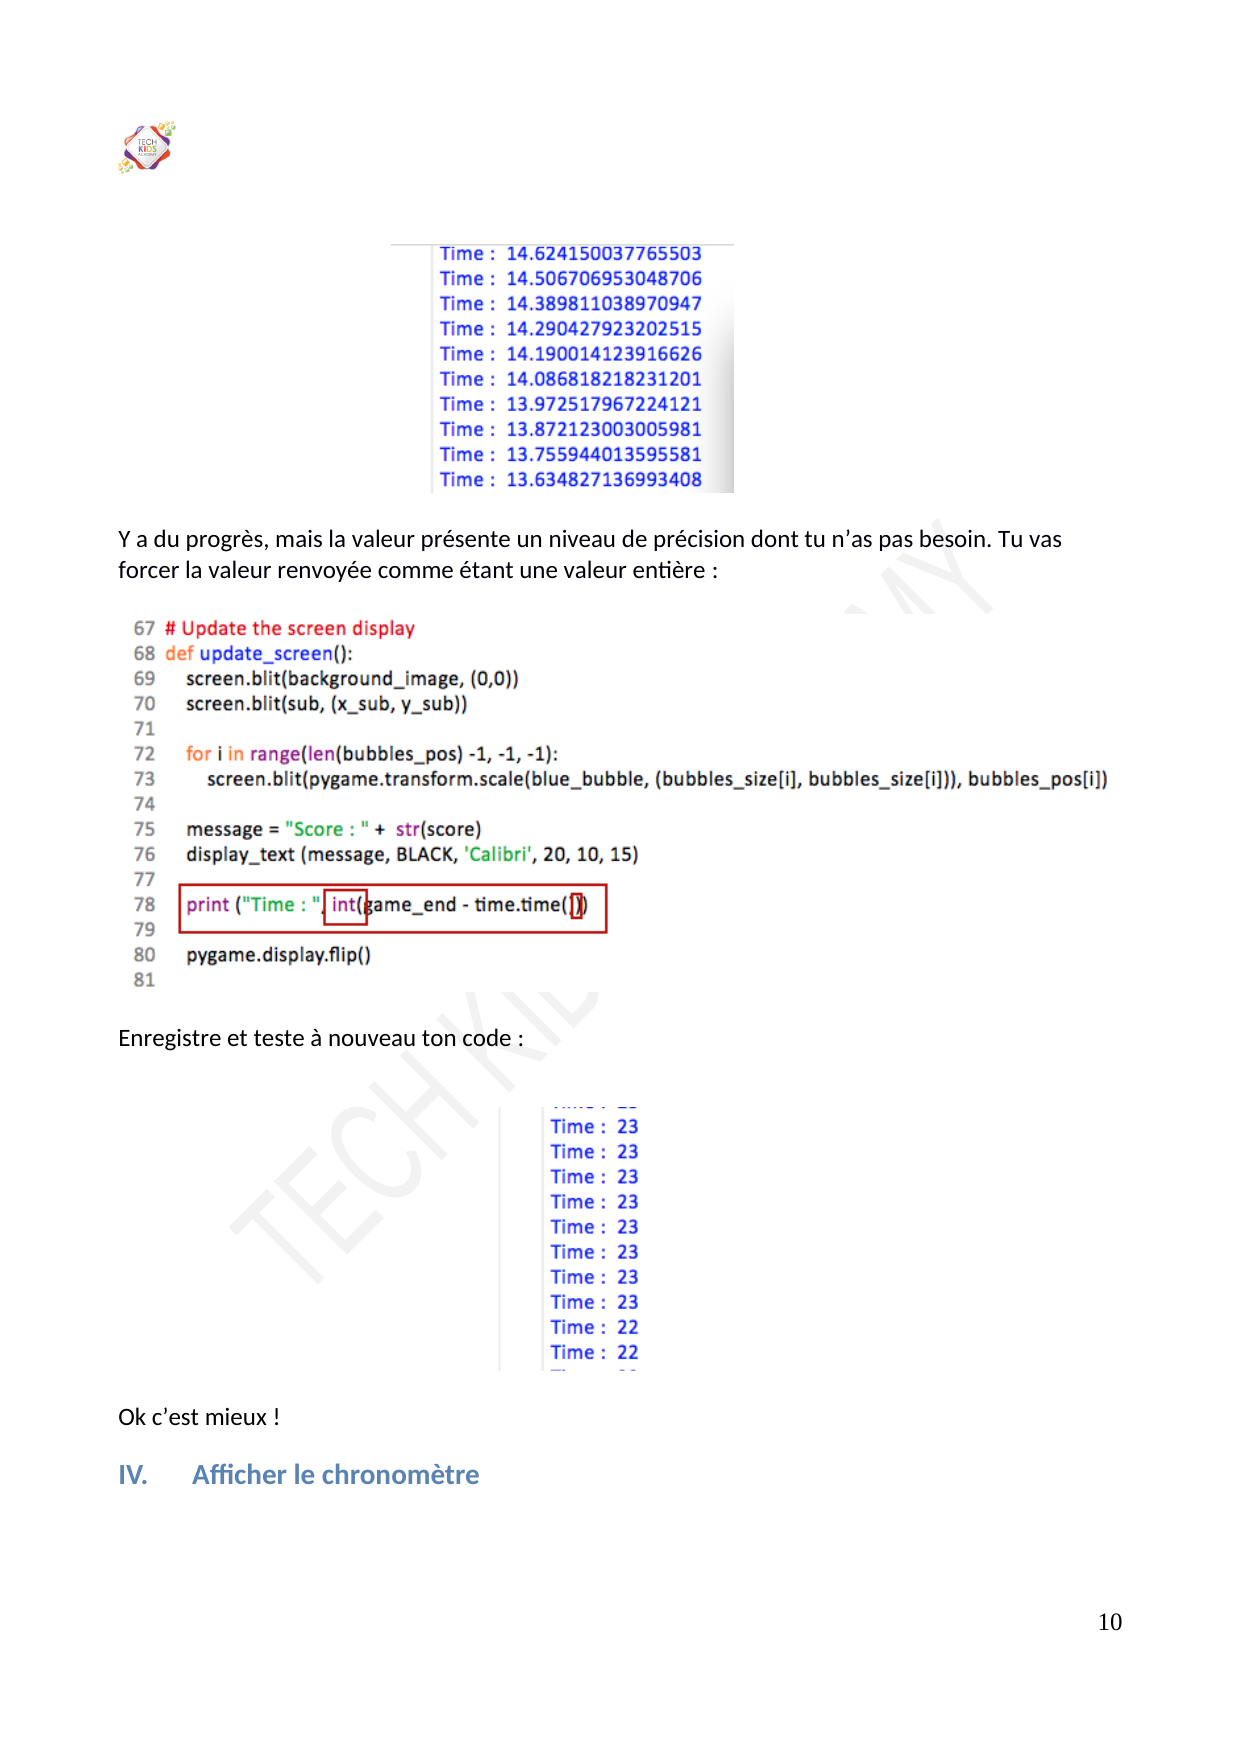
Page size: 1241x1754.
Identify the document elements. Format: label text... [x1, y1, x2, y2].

picture [118, 118, 176, 176]
picture [390, 244, 734, 493]
text Enregistre et teste à nouveau ton code : [118, 1022, 467, 1052]
picture [118, 614, 1116, 992]
text Enregistre et teste à nouveau ton code : [482, 1022, 1122, 1052]
subtitle Afficher le chronomètre [118, 1456, 1122, 1492]
picture [498, 1107, 775, 1371]
text Y a du progrès, mais la valeur présente un niveau de précision dont tu n’as pas besoin. Tu vas forcer la valeur renvoyée comme étant une valeur entière : [118, 523, 953, 584]
text Ok c’est mieux ! [118, 1401, 1122, 1431]
text Y a du progrès, mais la valeur présente un niveau de précision dont tu n’as pas besoin. Tu vas forcer la valeur renvoyée comme étant une valeur entière : [941, 523, 1122, 584]
